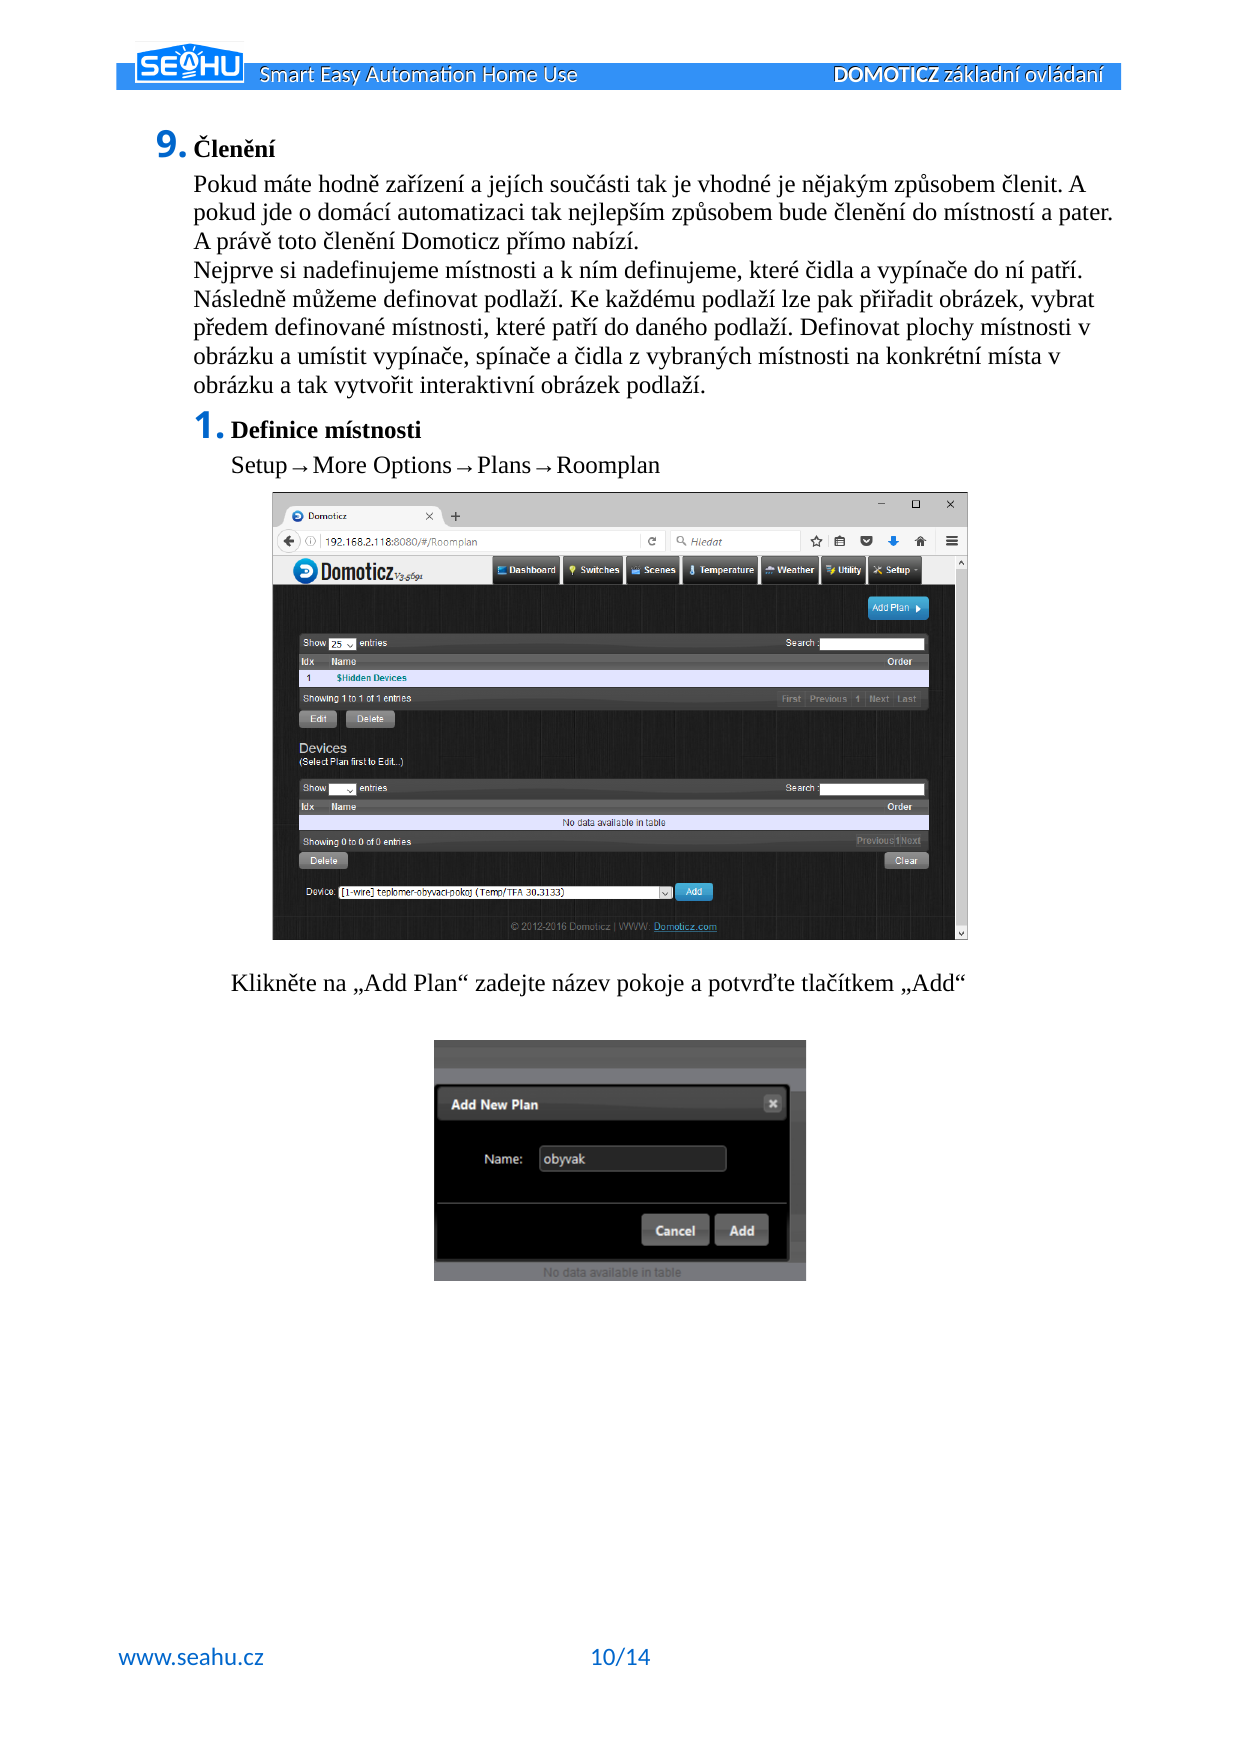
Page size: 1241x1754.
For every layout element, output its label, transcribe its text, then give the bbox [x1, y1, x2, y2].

list Nejprve si nadefinujeme místnosti a k ním definujeme, které čidla a vypínače do ní patří. Následně můžeme definovat podlaží. Ke každému podlaží lze pak přiřadit obrázek, vybrat předem definované místnosti, které patří do daného podlaží. Definovat plochy místnosti v obrázku a umístit vypínače, spínače a čidla z vybraných místnosti na konkrétní místa v obrázku a tak vytvořit interaktivní obrázek podlaží. [156, 255, 1122, 399]
picture [272, 492, 968, 940]
list Definice místnosti Setup→More Options→Plans→Roomplan [193, 399, 1122, 478]
list Členění [156, 118, 1122, 169]
picture [434, 1040, 807, 1281]
picture [135, 41, 245, 83]
list Klikněte na „Add Plan“ zadejte název pokoje a potvrďte tlačítkem „Add“ [193, 968, 1122, 997]
list Pokud máte hodně zařízení a jejích součásti tak je vhodné je nějakým způsobem členit. A pokud jde o domácí automatizaci tak nejlepším způsobem bude členění do místností a pater. A právě toto členění Domoticz přímo nabízí. [156, 169, 1122, 255]
